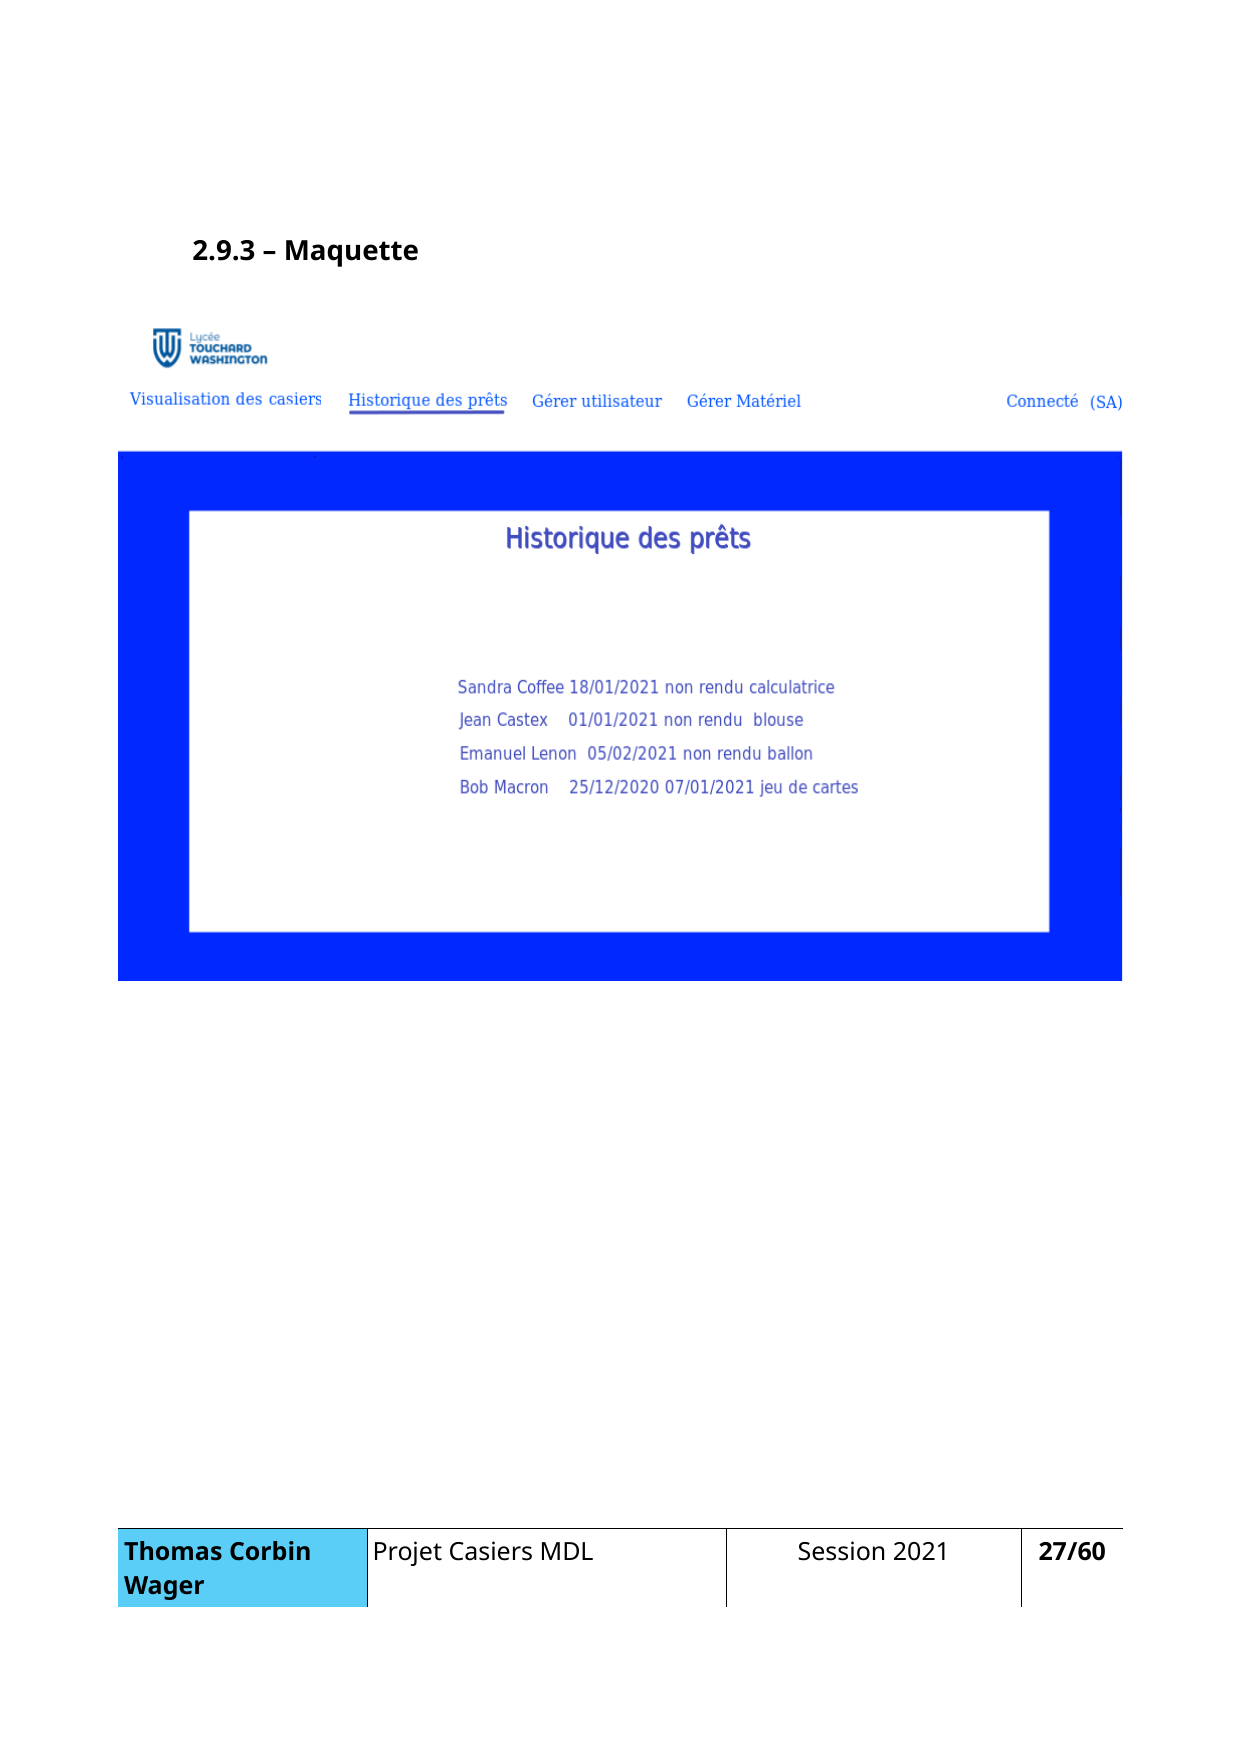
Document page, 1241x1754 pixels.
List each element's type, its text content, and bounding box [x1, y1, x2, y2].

subtitle 2.9.3 – Maquette [118, 231, 1122, 269]
picture [118, 308, 1123, 981]
